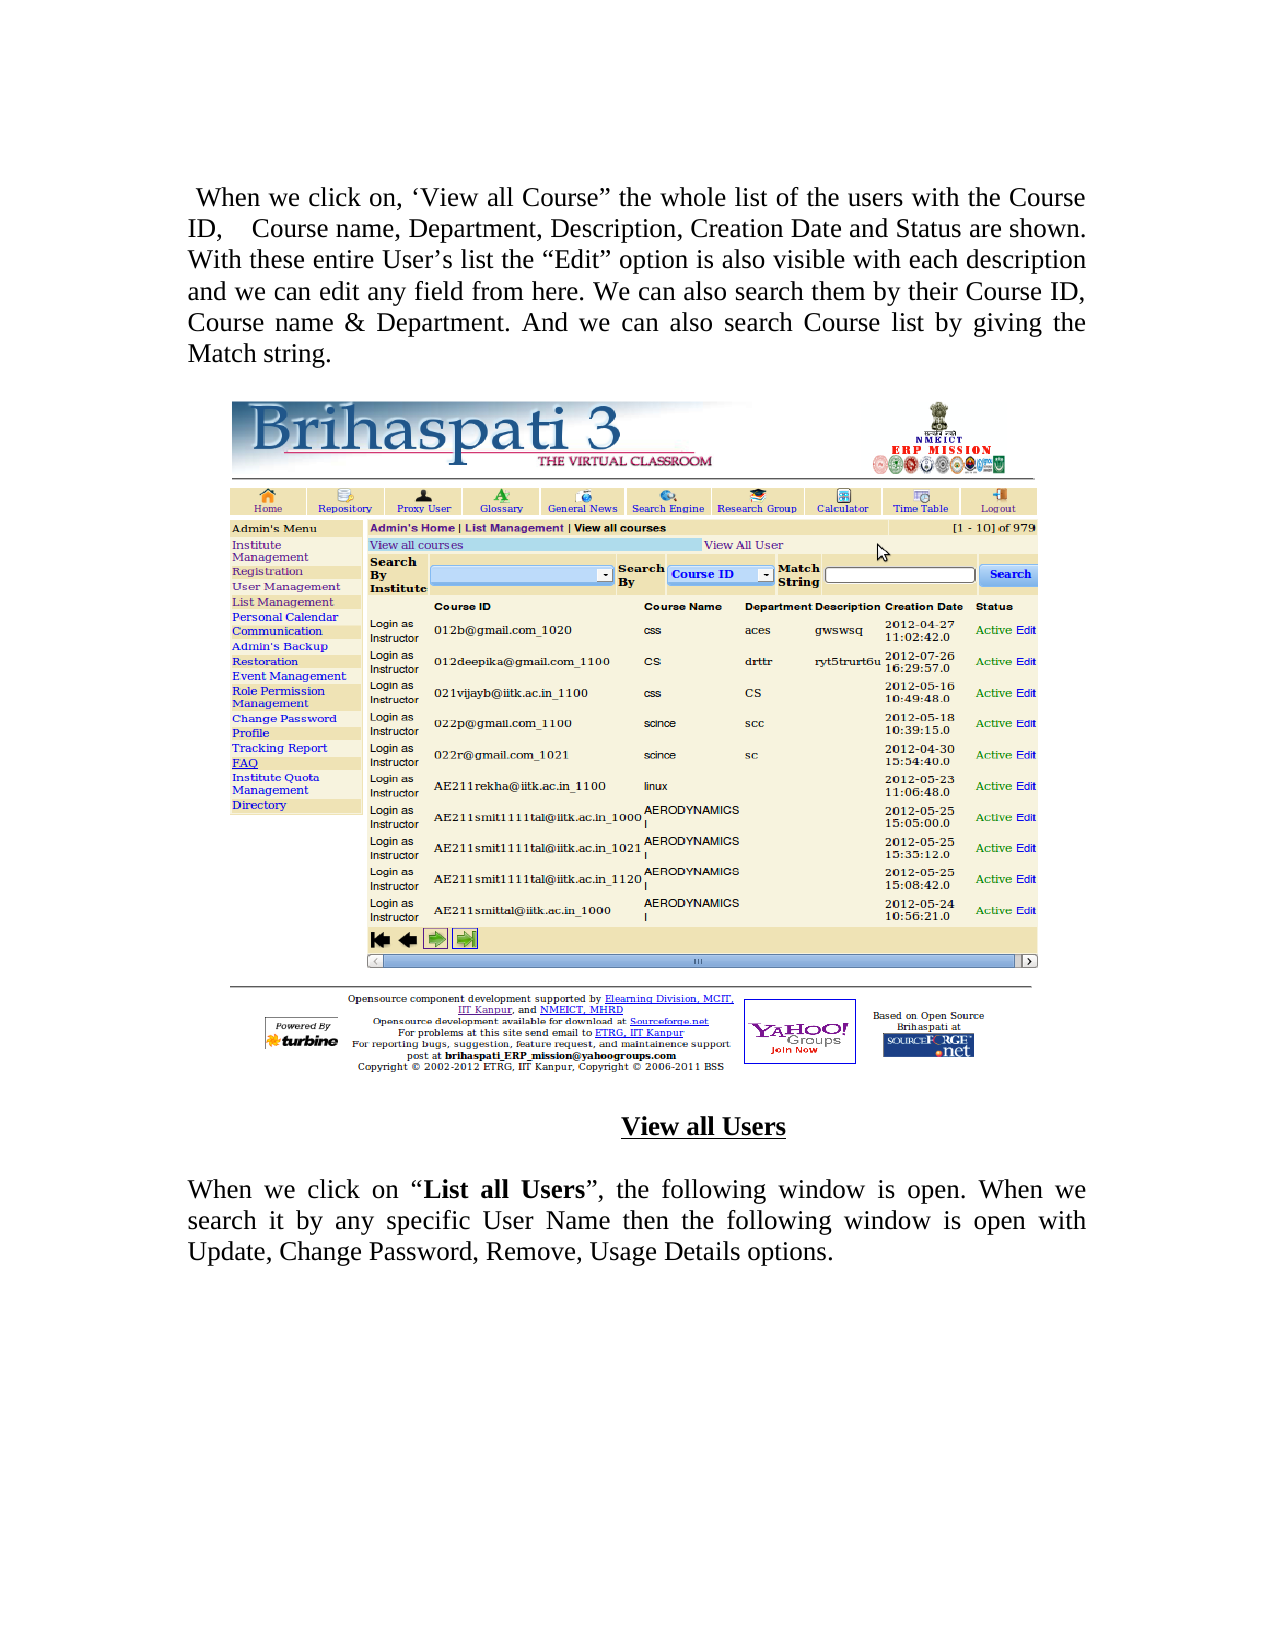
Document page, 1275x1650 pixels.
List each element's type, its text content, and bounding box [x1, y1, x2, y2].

text View all Users [187, 1111, 1087, 1142]
text When we click on, ‘View all Course” the whole list of the users with the Course ID, Course name, Department, Description, Creation Date and Status are shown. With these entire User’s list the “Edit” option is also visible with each description and we can edit any field from here. We can also search them by their Course ID, Course name & Department. And we can also search Course list by giving the Match string. [187, 181, 1087, 368]
picture [229, 399, 1046, 1080]
text When we click on “List all Users”, the following window is open. When we search it by any specific User Name then the following window is open with Update, Change Password, Remove, Usage Details options. [187, 1173, 1087, 1266]
